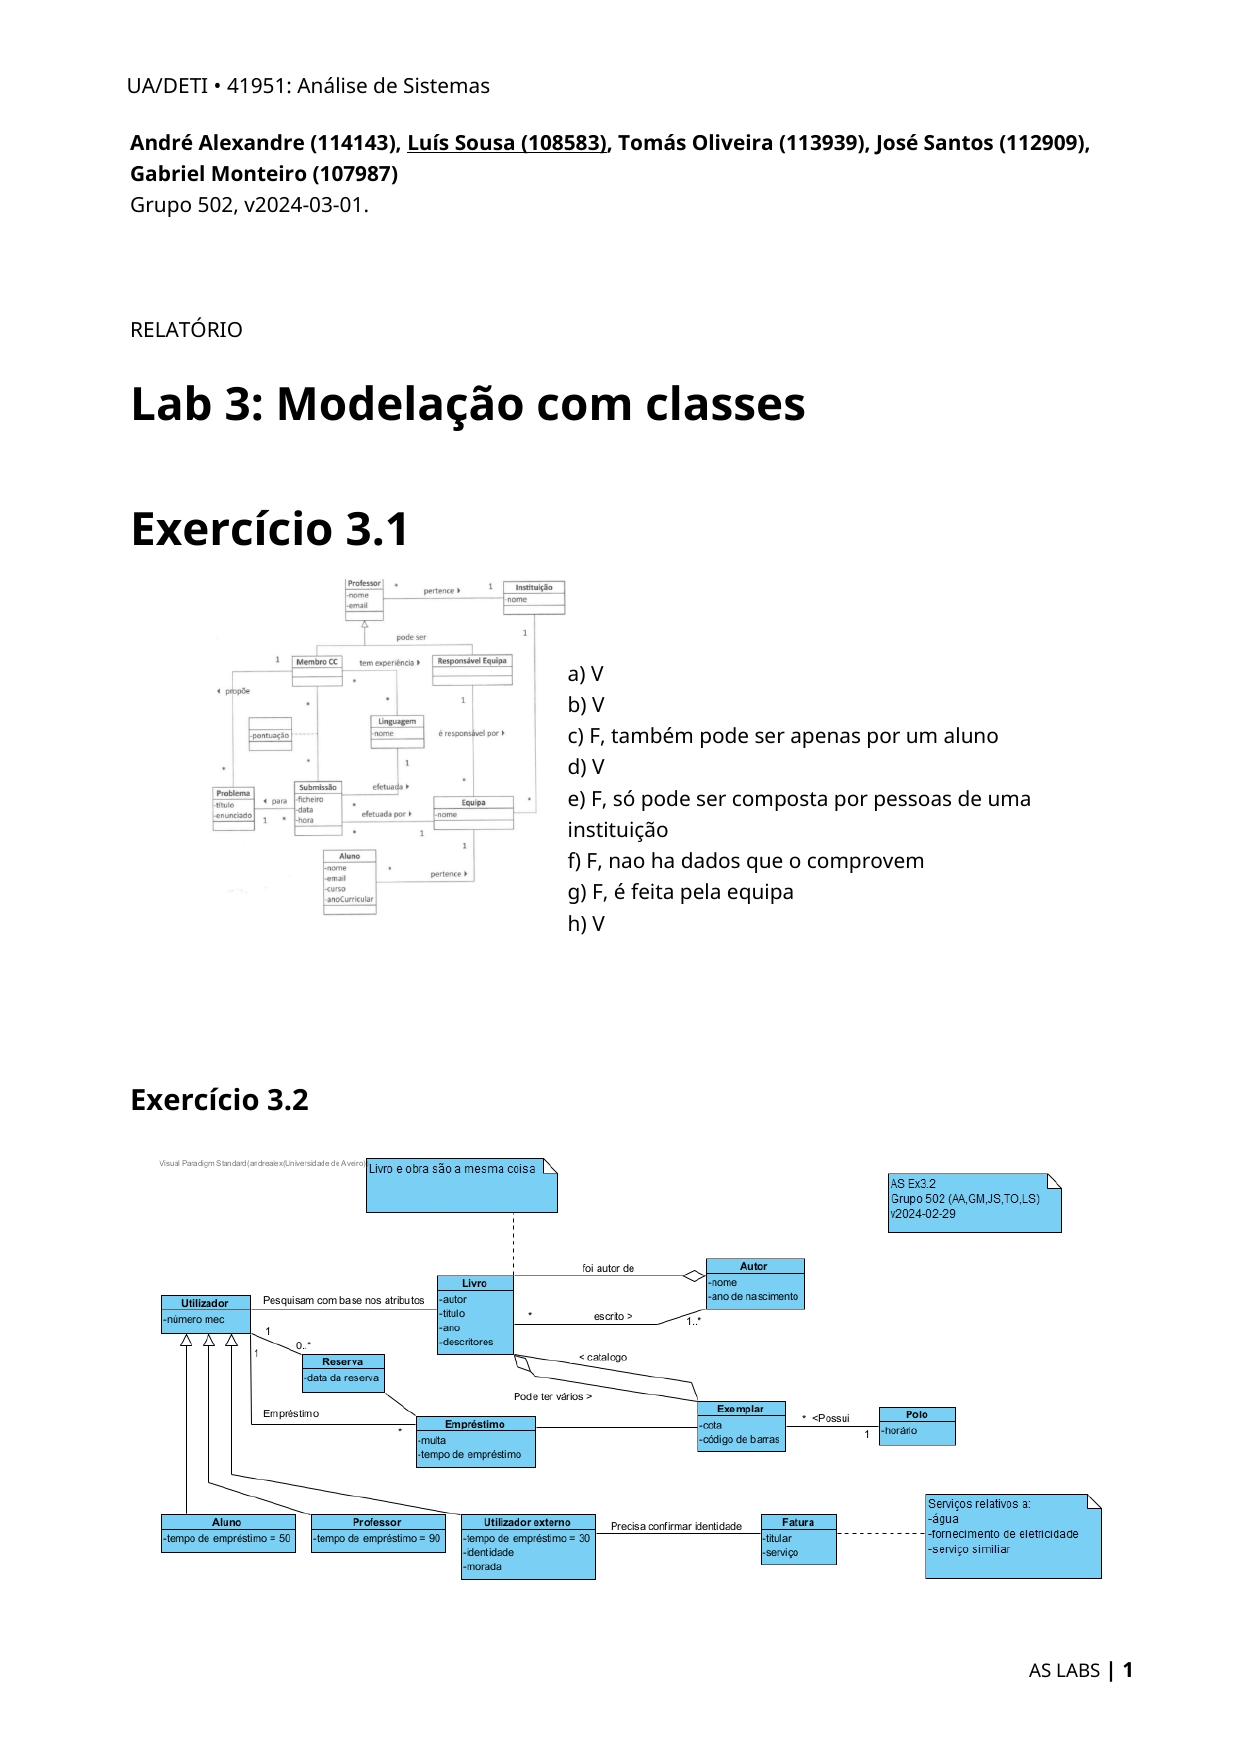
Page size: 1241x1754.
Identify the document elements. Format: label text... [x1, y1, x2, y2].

text b) V [568, 690, 1134, 718]
text [130, 752, 205, 781]
text f) F, nao ha dados que o comprovem [568, 846, 1134, 874]
text c) F, também pode ser apenas por um aluno [568, 721, 1134, 749]
text e) F, só pode ser composta por pessoas de uma instituição [568, 784, 1134, 843]
subtitle Exercício 3.2 [130, 1079, 1134, 1119]
text André Alexandre (114143), Luís Sousa (108583), Tomás Oliveira (113939), José Santos (112909), Gabriel Monteiro (107987) [130, 128, 1134, 187]
title Lab 3: Modelação com classes [130, 371, 1075, 434]
text Grupo 502, v2024-03-01. [130, 190, 1134, 219]
text [130, 784, 205, 843]
title Exercício 3.1 [130, 496, 1075, 559]
text d) V [568, 752, 1134, 781]
text a) V [568, 659, 1134, 687]
text g) F, é feita pela equipa [568, 877, 1134, 906]
text [130, 877, 205, 906]
text [130, 659, 205, 687]
picture [205, 579, 568, 918]
text [130, 721, 205, 749]
picture [159, 1156, 1105, 1582]
text [130, 846, 205, 874]
text [130, 690, 205, 718]
text h) V [130, 909, 1134, 937]
text RELATÓRIO [130, 315, 1134, 344]
